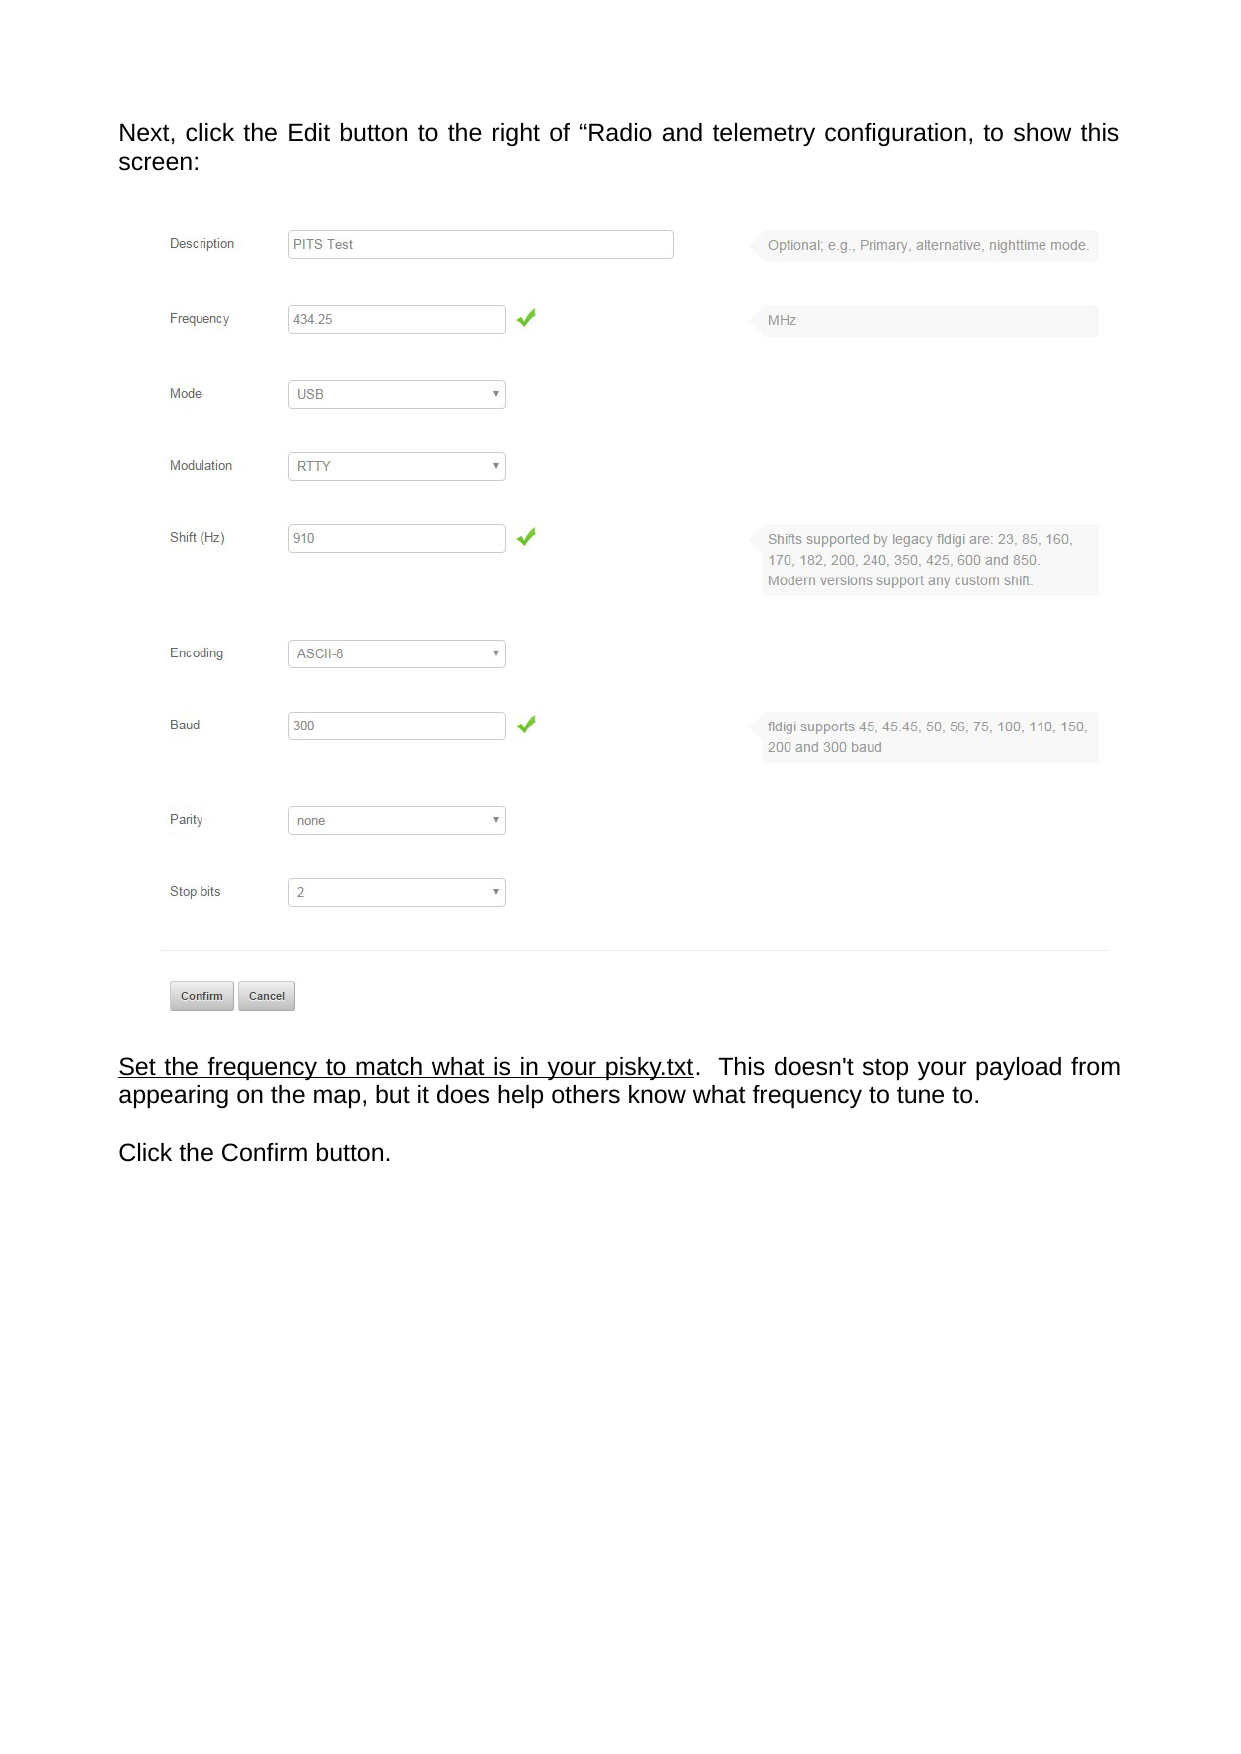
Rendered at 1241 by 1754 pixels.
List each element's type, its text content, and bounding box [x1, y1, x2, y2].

text Next, click the Edit button to the right of “Radio and telemetry configuration, to show this screen: [118, 118, 1122, 176]
text Click the Confirm button. [118, 1138, 1122, 1167]
text Set the frequency to match what is in your pisky.txt. This doesn't stop your payload from appearing on the map, but it does help others know what frequency to tune to. [118, 1052, 1122, 1109]
